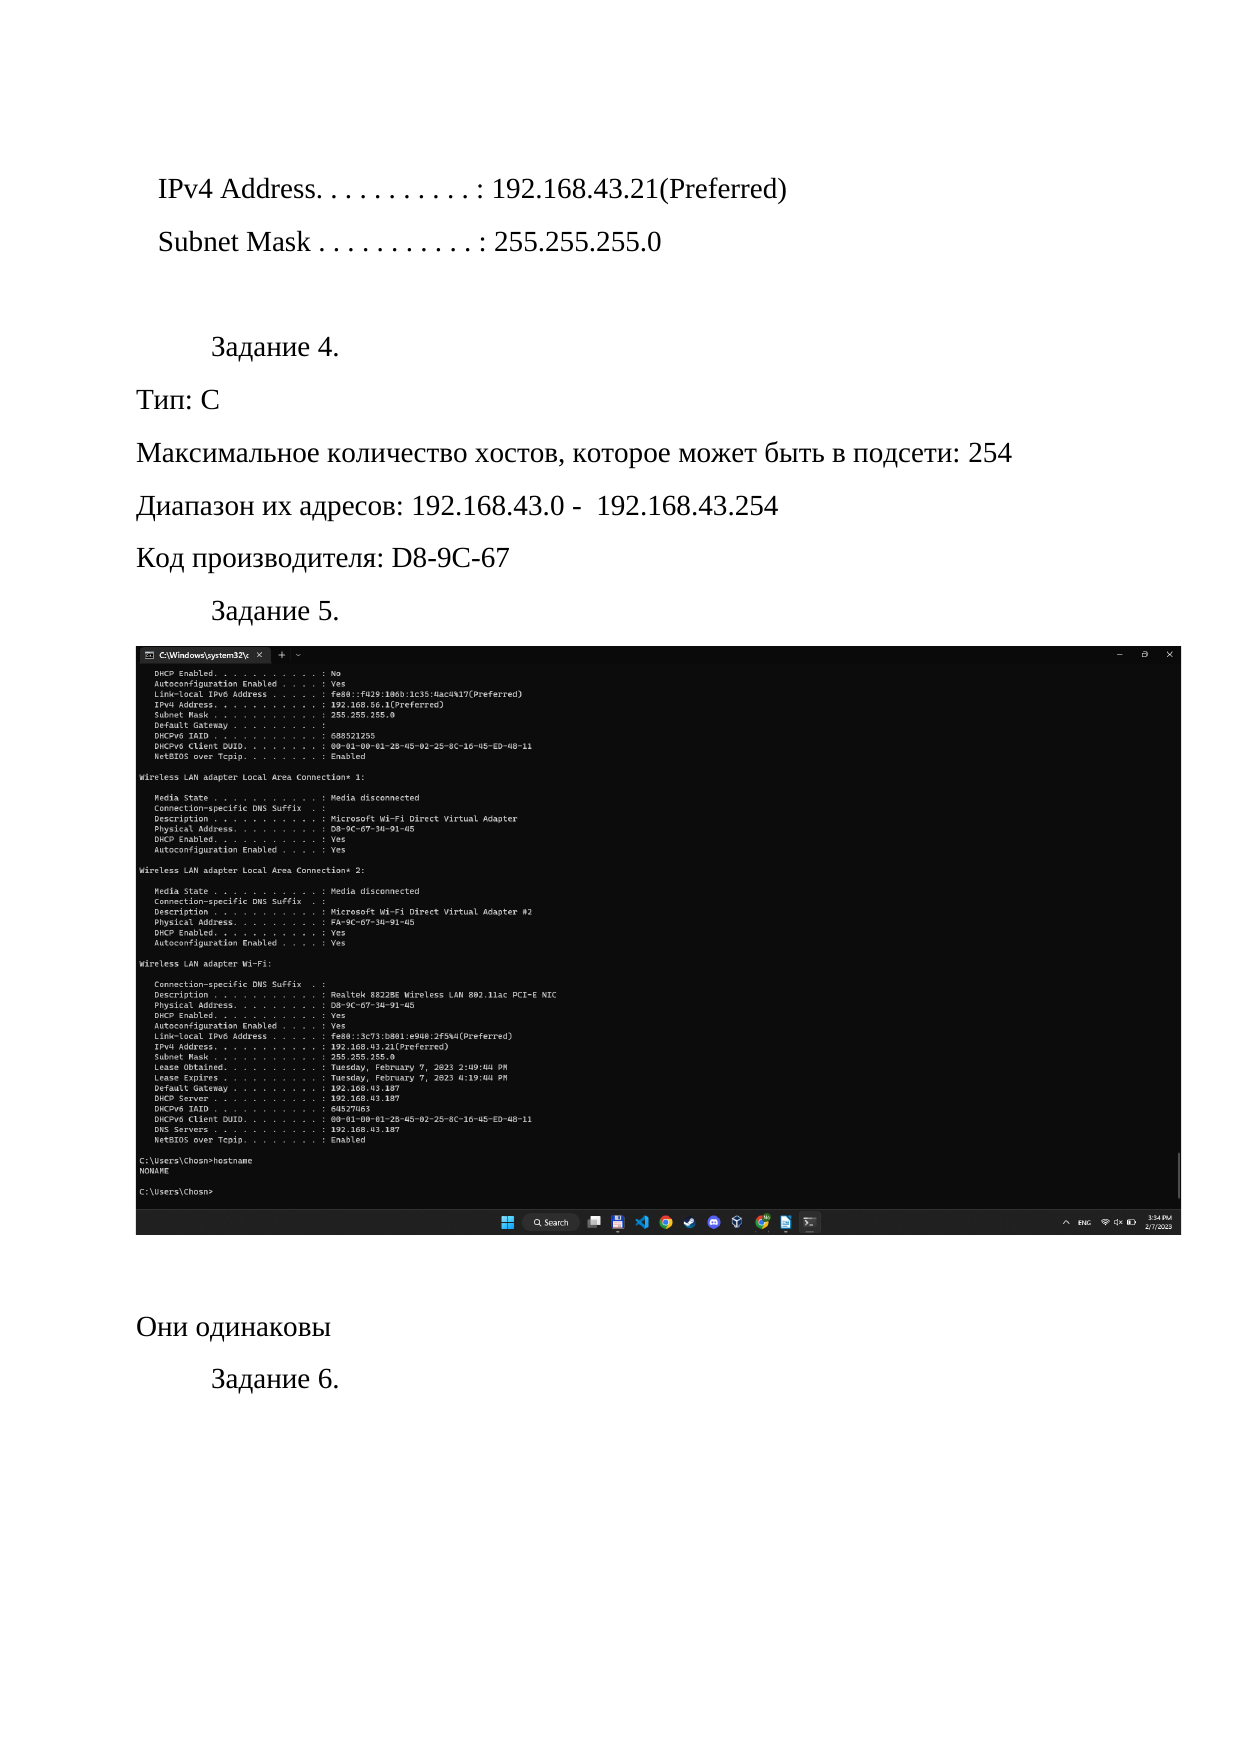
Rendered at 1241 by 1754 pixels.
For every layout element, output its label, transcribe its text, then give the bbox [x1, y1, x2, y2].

picture [135, 646, 1182, 1235]
text Тип: C [136, 382, 1181, 416]
text Задание 4. [136, 329, 1181, 363]
text IPv4 Address. . . . . . . . . . . : 192.168.43.21(Preferred) [136, 171, 1181, 204]
text Задание 5. [136, 593, 1181, 627]
text Subnet Mask . . . . . . . . . . . : 255.255.255.0 [136, 224, 1181, 257]
text Код производителя: D8-9C-67 [136, 541, 1181, 574]
text Они одинаковы [136, 1309, 1181, 1342]
text Диапазон их адресов: 192.168.43.0 - 192.168.43.254 [136, 488, 1181, 521]
text Максимальное количество хостов, которое может быть в подсети: 254 [136, 435, 1181, 468]
text Задание 6. [136, 1362, 1181, 1395]
